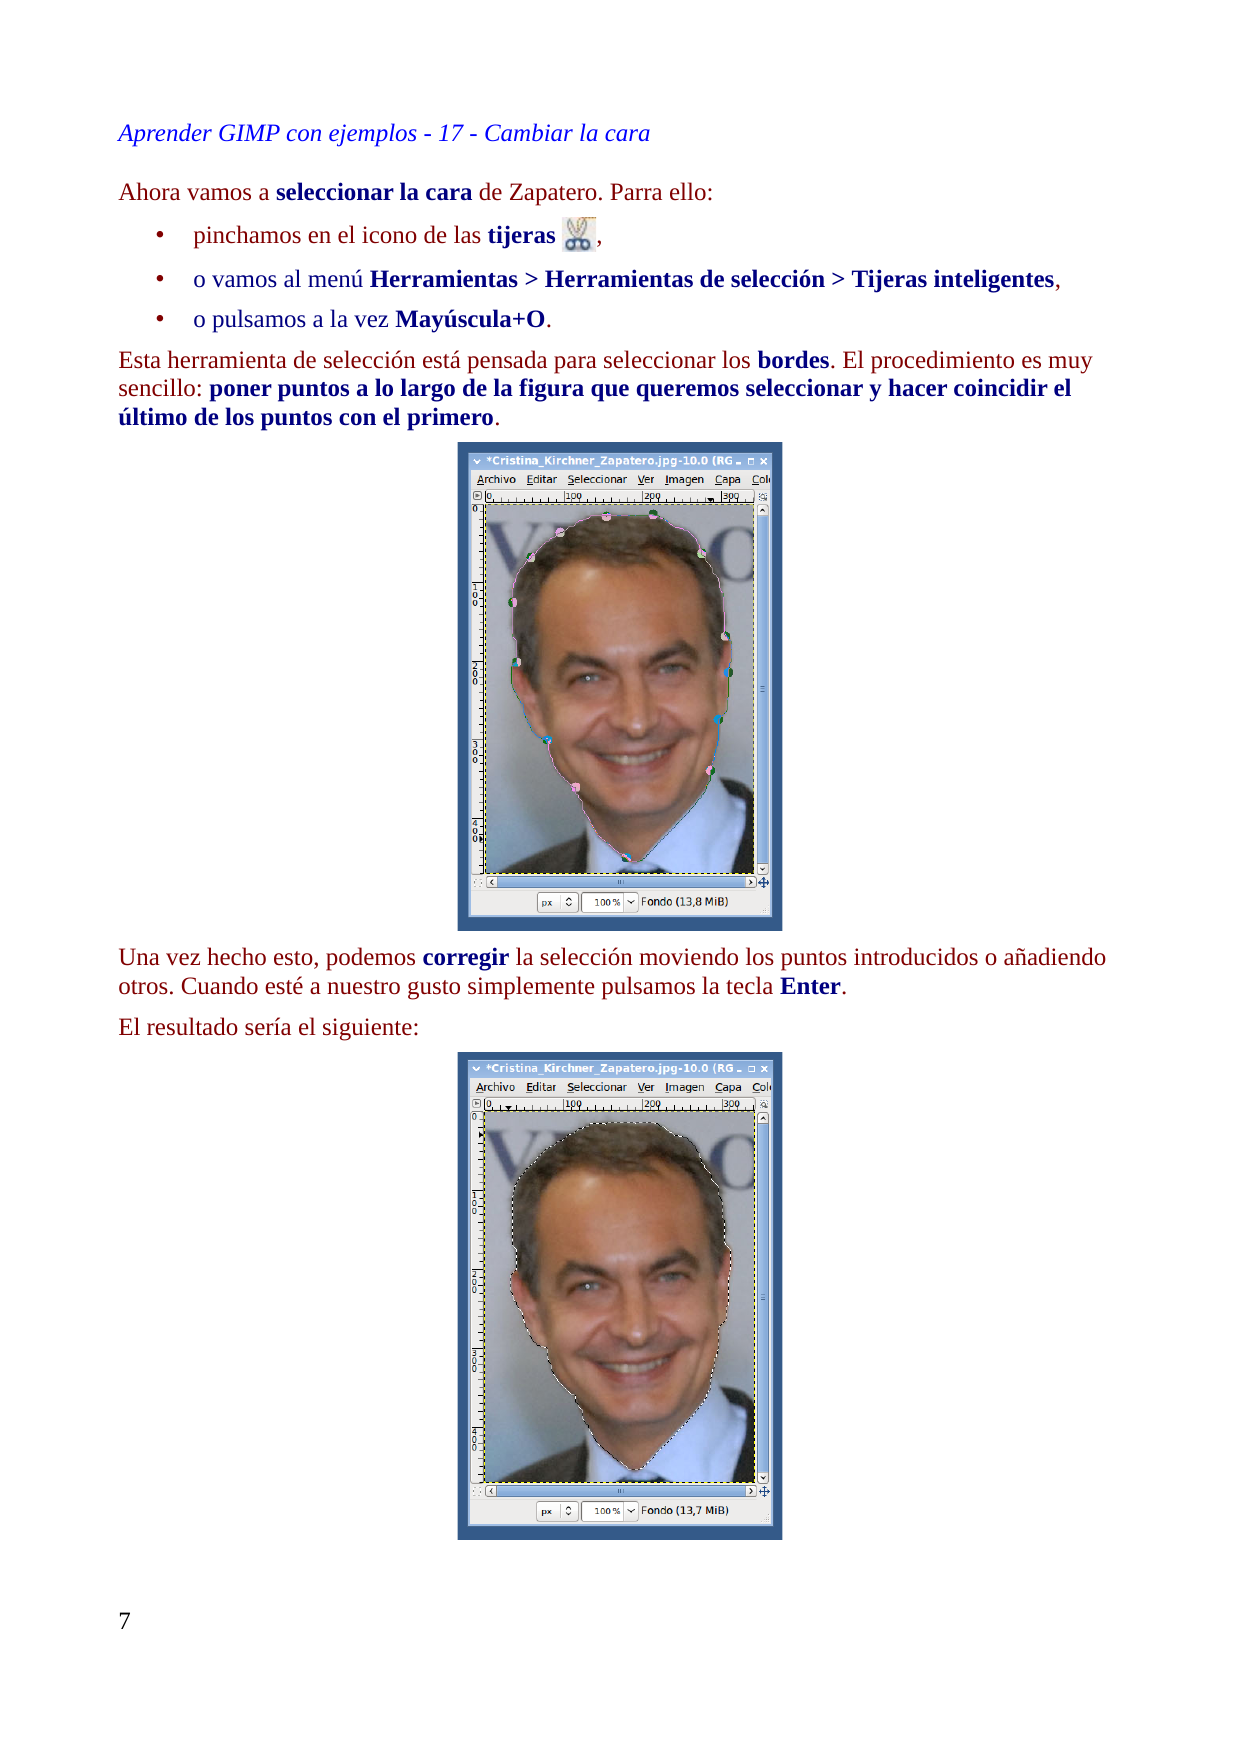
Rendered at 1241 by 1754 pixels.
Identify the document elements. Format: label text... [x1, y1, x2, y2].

text Una vez hecho esto, podemos corregir la selección moviendo los puntos introducidos o añadiendo otros. Cuando esté a nuestro gusto simplemente pulsamos la tecla Enter. [118, 942, 1122, 1000]
list o vamos al menú Herramientas > Herramientas de selección > Tijeras inteligentes, [156, 264, 1122, 292]
text El resultado sería el siguiente: [118, 1012, 1122, 1040]
list pinchamos en el icono de las tijeras , [156, 218, 561, 252]
text Esta herramienta de selección está pensada para seleccionar los bordes. El procedimiento es muy sencillo: poner puntos a lo largo de la figura que queremos seleccionar y hacer coincidir el último de los puntos con el primero. [118, 345, 1122, 431]
picture [457, 1052, 783, 1540]
list o pulsamos a la vez Mayúscula+O. [156, 304, 1122, 333]
picture [561, 217, 597, 252]
text Ahora vamos a seleccionar la cara de Zapatero. Parra ello: [118, 177, 1122, 206]
list pinchamos en el icono de las tijeras , [597, 218, 1122, 252]
picture [457, 442, 783, 931]
